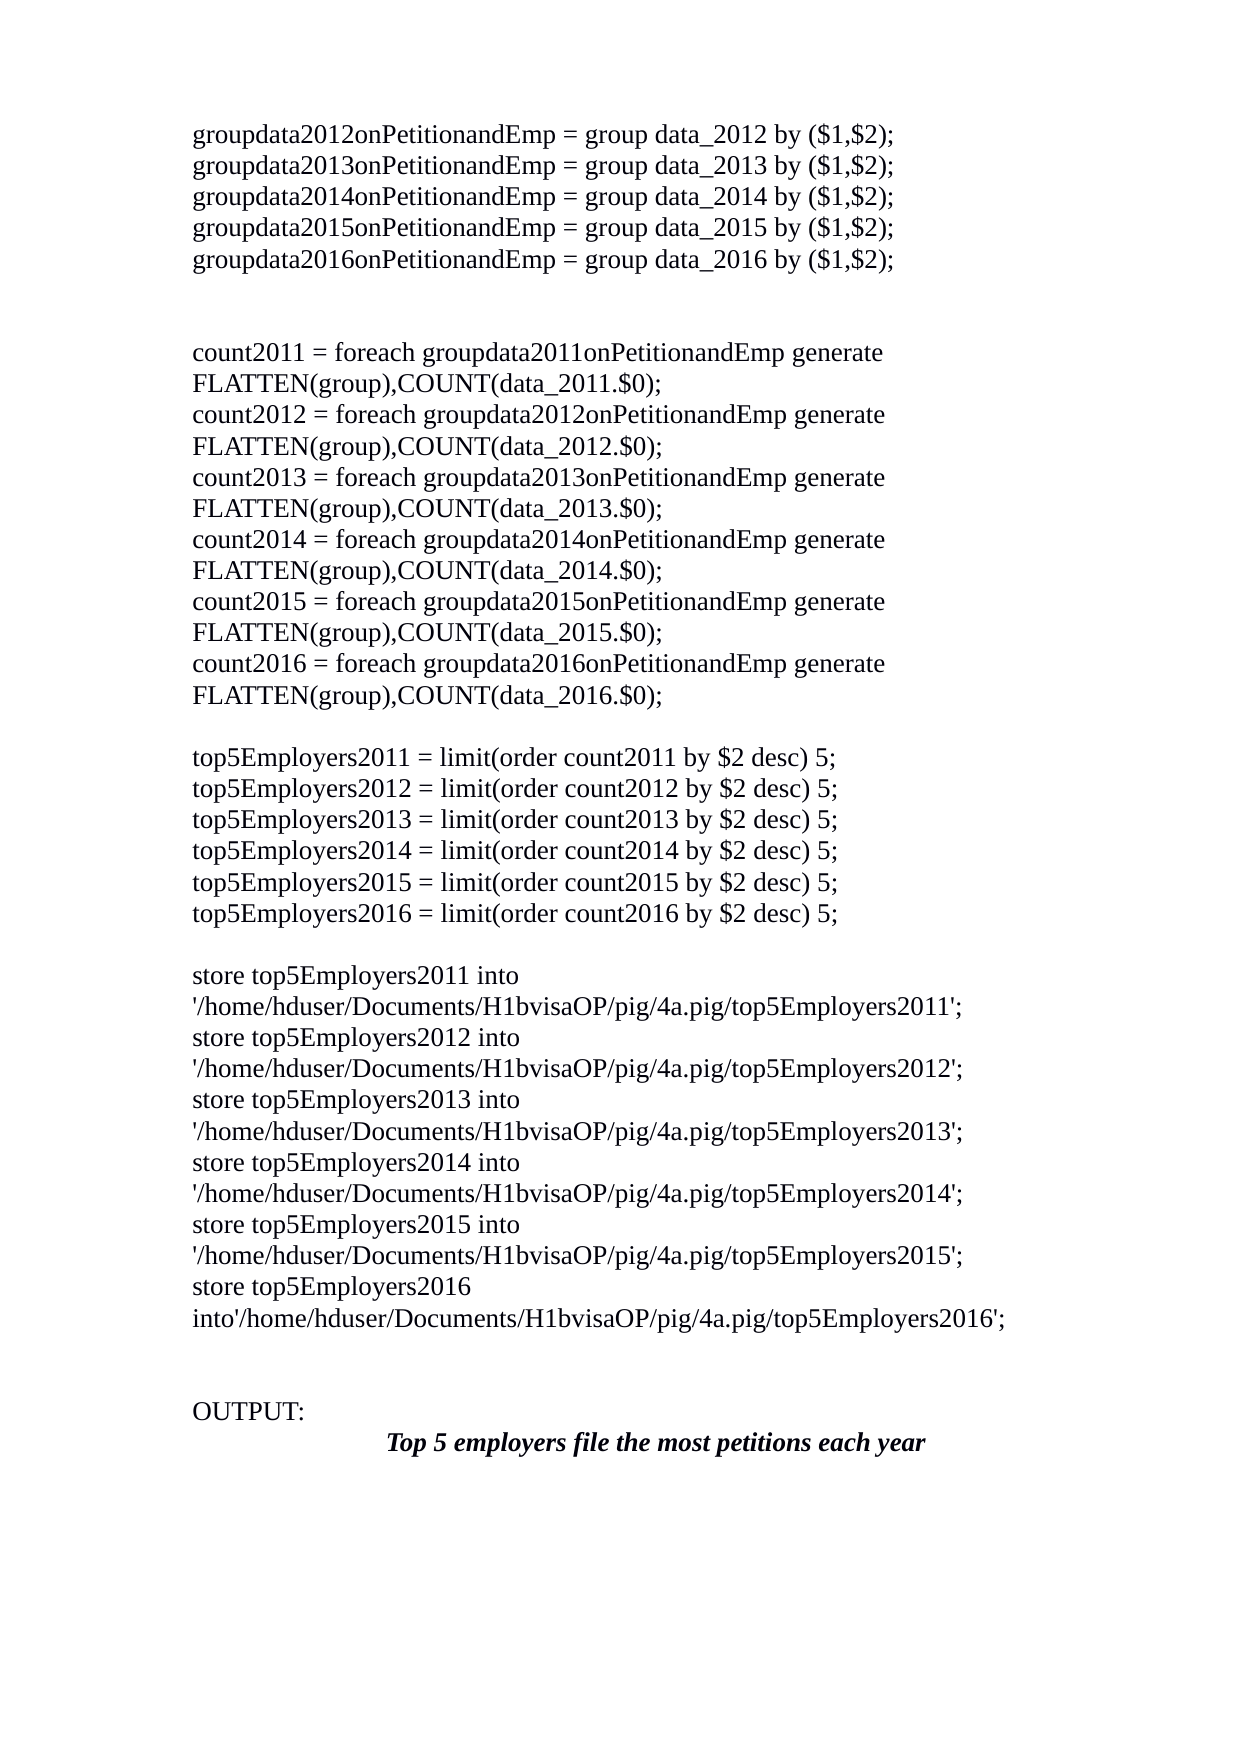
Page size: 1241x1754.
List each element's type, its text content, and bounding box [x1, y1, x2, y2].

text top5Employers2015 = limit(order count2015 by $2 desc) 5; [192, 866, 1122, 897]
text top5Employers2014 = limit(order count2014 by $2 desc) 5; [192, 834, 1122, 866]
text count2011 = foreach groupdata2011onPetitionandEmp generate FLATTEN(group),COUNT(data_2011.$0); [192, 336, 1122, 398]
text store top5Employers2011 into '/home/hduser/Documents/H1bvisaOP/pig/4a.pig/top5Employers2011'; [192, 959, 1122, 1021]
text groupdata2015onPetitionandEmp = group data_2015 by ($1,$2); [192, 212, 1122, 243]
text count2016 = foreach groupdata2016onPetitionandEmp generate FLATTEN(group),COUNT(data_2016.$0); [192, 648, 1122, 710]
text count2014 = foreach groupdata2014onPetitionandEmp generate FLATTEN(group),COUNT(data_2014.$0); [192, 523, 1122, 585]
text groupdata2012onPetitionandEmp = group data_2012 by ($1,$2); [192, 118, 1122, 149]
text store top5Employers2015 into '/home/hduser/Documents/H1bvisaOP/pig/4a.pig/top5Employers2015'; [192, 1208, 1122, 1271]
text groupdata2014onPetitionandEmp = group data_2014 by ($1,$2); [192, 180, 1122, 212]
text top5Employers2011 = limit(order count2011 by $2 desc) 5; [192, 741, 1122, 772]
text store top5Employers2012 into '/home/hduser/Documents/H1bvisaOP/pig/4a.pig/top5Employers2012'; [192, 1021, 1122, 1084]
text count2015 = foreach groupdata2015onPetitionandEmp generate FLATTEN(group),COUNT(data_2015.$0); [192, 585, 1122, 648]
text groupdata2016onPetitionandEmp = group data_2016 by ($1,$2); [192, 243, 1122, 274]
text count2012 = foreach groupdata2012onPetitionandEmp generate FLATTEN(group),COUNT(data_2012.$0); [192, 398, 1122, 461]
text store top5Employers2014 into '/home/hduser/Documents/H1bvisaOP/pig/4a.pig/top5Employers2014'; [192, 1146, 1122, 1208]
text top5Employers2013 = limit(order count2013 by $2 desc) 5; [192, 803, 1122, 834]
text top5Employers2012 = limit(order count2012 by $2 desc) 5; [192, 772, 1122, 803]
text OUTPUT: [192, 1395, 1122, 1426]
text groupdata2013onPetitionandEmp = group data_2013 by ($1,$2); [192, 149, 1122, 180]
text Top 5 employers file the most petitions each year [118, 1426, 1122, 1457]
text store top5Employers2013 into '/home/hduser/Documents/H1bvisaOP/pig/4a.pig/top5Employers2013'; [192, 1084, 1122, 1146]
text count2013 = foreach groupdata2013onPetitionandEmp generate FLATTEN(group),COUNT(data_2013.$0); [192, 461, 1122, 523]
text store top5Employers2016 into'/home/hduser/Documents/H1bvisaOP/pig/4a.pig/top5Employers2016'; [192, 1271, 1122, 1333]
text top5Employers2016 = limit(order count2016 by $2 desc) 5; [192, 897, 1122, 928]
